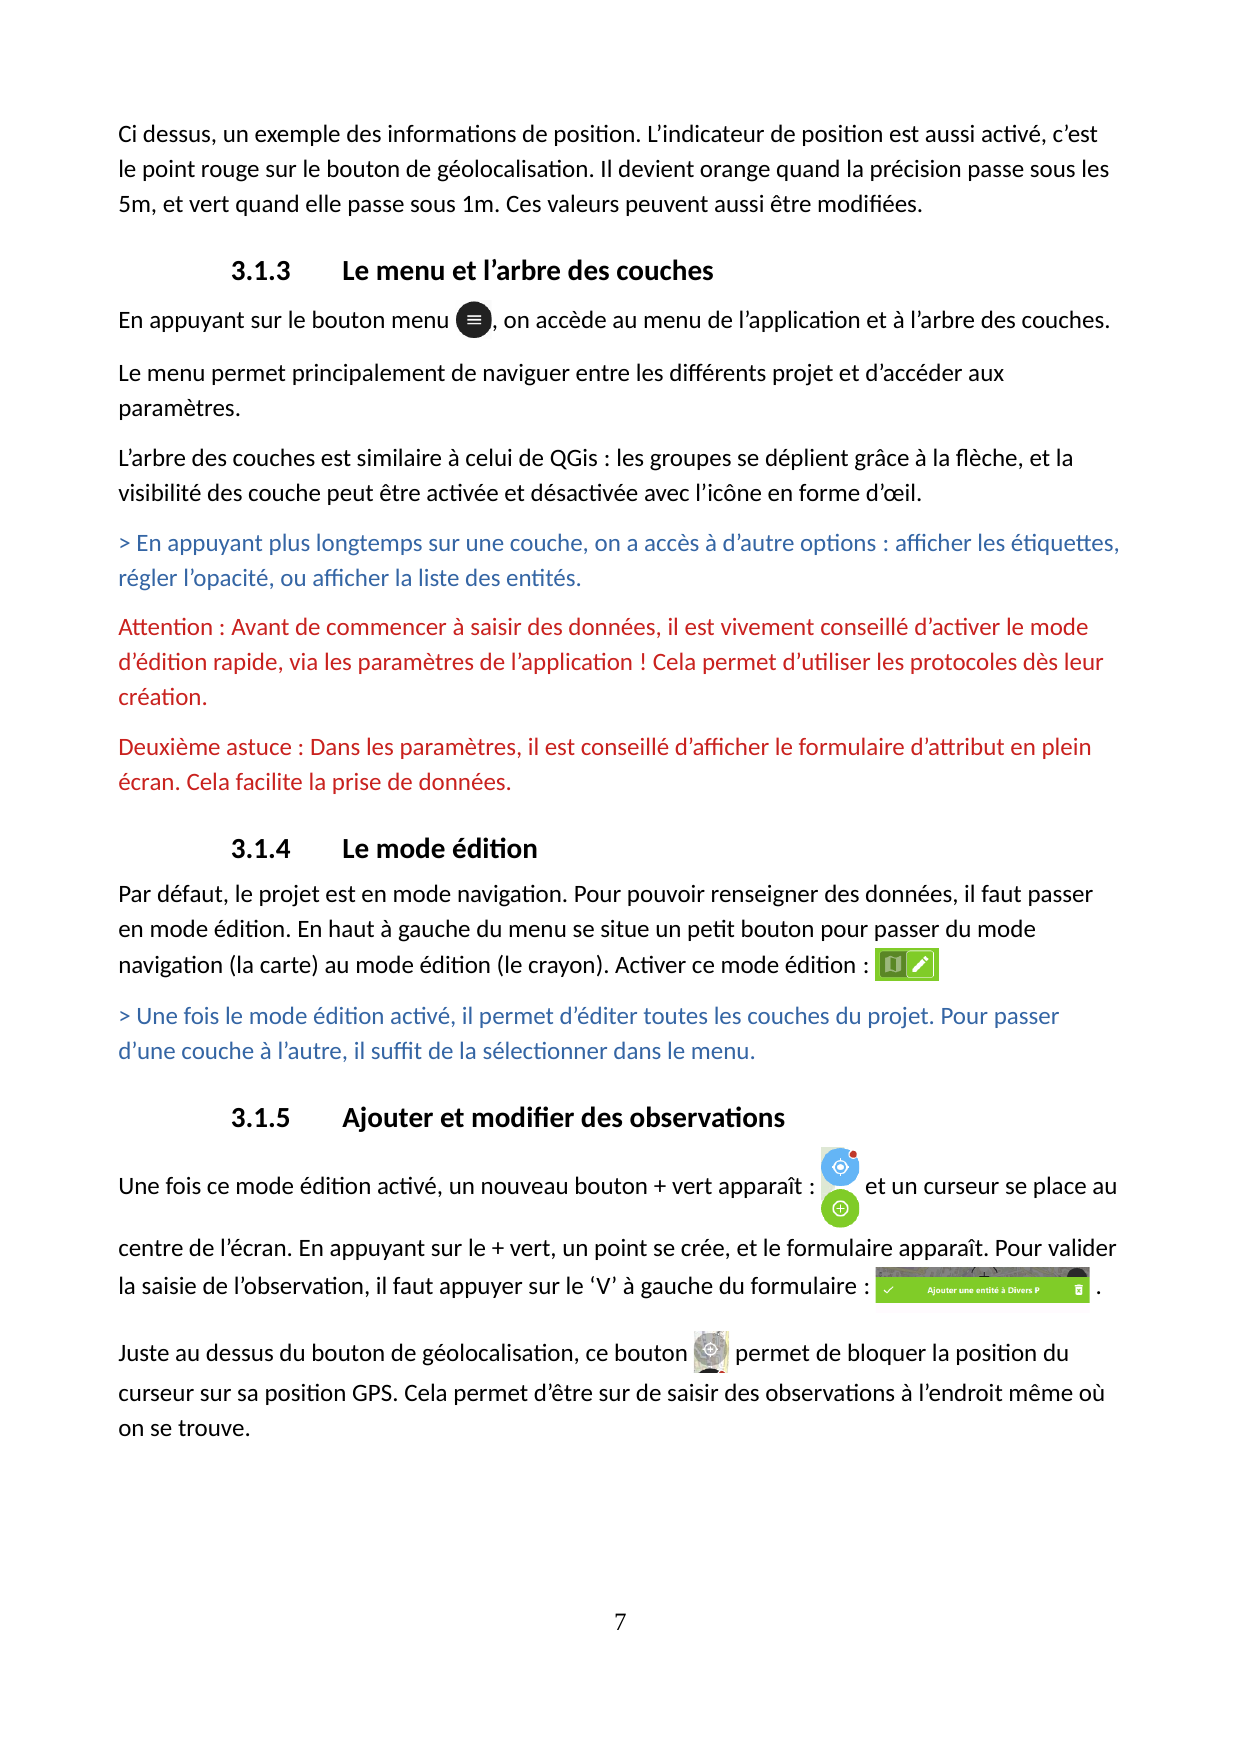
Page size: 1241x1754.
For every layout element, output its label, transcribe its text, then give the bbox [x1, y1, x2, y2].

text Deuxième astuce : Dans les paramètres, il est conseillé d’afficher le formulaire d’attribut en plein écran. Cela facilite la prise de données. [118, 731, 1122, 796]
text Ci dessus, un exemple des informations de position. L’indicateur de position est aussi activé, c’est le point rouge sur le bouton de géolocalisation. Il devient orange quand la précision passe sous les 5m, et vert quand elle passe sous 1m. Ces valeurs peuvent aussi être modifiées. [118, 118, 1122, 219]
text Juste au dessus du bouton de géolocalisation, ce bouton permet de bloquer la position du curseur sur sa position GPS. Cela permet d’être sur de saisir des observations à l’endroit même où on se trouve. [118, 1332, 1122, 1443]
text L’arbre des couches est similaire à celui de QGis : les groupes se déplient grâce à la flèche, et la visibilité des couche peut être activée et désactivée avec l’icône en forme d’œil. [118, 442, 1122, 508]
text En appuyant sur le bouton menu [118, 300, 455, 338]
text , on accède au menu de l’application et à l’arbre des couches. [492, 300, 1122, 338]
text Par défaut, le projet est en mode navigation. Pour pouvoir renseigner des données, il faut passer en mode édition. En haut à gauche du menu se situe un petit bouton pour passer du mode navigation (la carte) au mode édition (le crayon). Activer ce mode édition : [118, 878, 1122, 981]
subtitle Le mode édition [231, 830, 1122, 866]
picture [693, 1331, 730, 1373]
text Attention : Avant de commencer à saisir des données, il est vivement conseillé d’activer le mode d’édition rapide, via les paramètres de l’application ! Cela permet d’utiliser les protocoles dès leur création. [118, 611, 1122, 712]
picture [875, 1267, 1090, 1313]
picture [821, 1147, 860, 1228]
picture [875, 948, 939, 981]
text > Une fois le mode édition activé, il permet d’éditer toutes les couches du projet. Pour passer d’une couche à l’autre, il suffit de la sélectionner dans le menu. [118, 1000, 1122, 1065]
text Le menu permet principalement de naviguer entre les différents projet et d’accéder aux paramètres. [118, 357, 1122, 423]
text > En appuyant plus longtemps sur une couche, on a accès à d’autre options : afficher les étiquettes, régler l’opacité, ou afficher la liste des entités. [118, 527, 1122, 592]
subtitle Ajouter et modifier des observations [231, 1099, 1122, 1134]
text Une fois ce mode édition activé, un nouveau bouton + vert apparaît : et un curseur se place au centre de l’écran. En appuyant sur le + vert, un point se crée, et le formulaire apparaît. Pour valider la saisie de l’observation, il faut appuyer sur le ‘V’ à gauche du formulaire : . [118, 1147, 1122, 1313]
subtitle Le menu et l’arbre des couches [231, 252, 1122, 288]
picture [455, 300, 492, 339]
